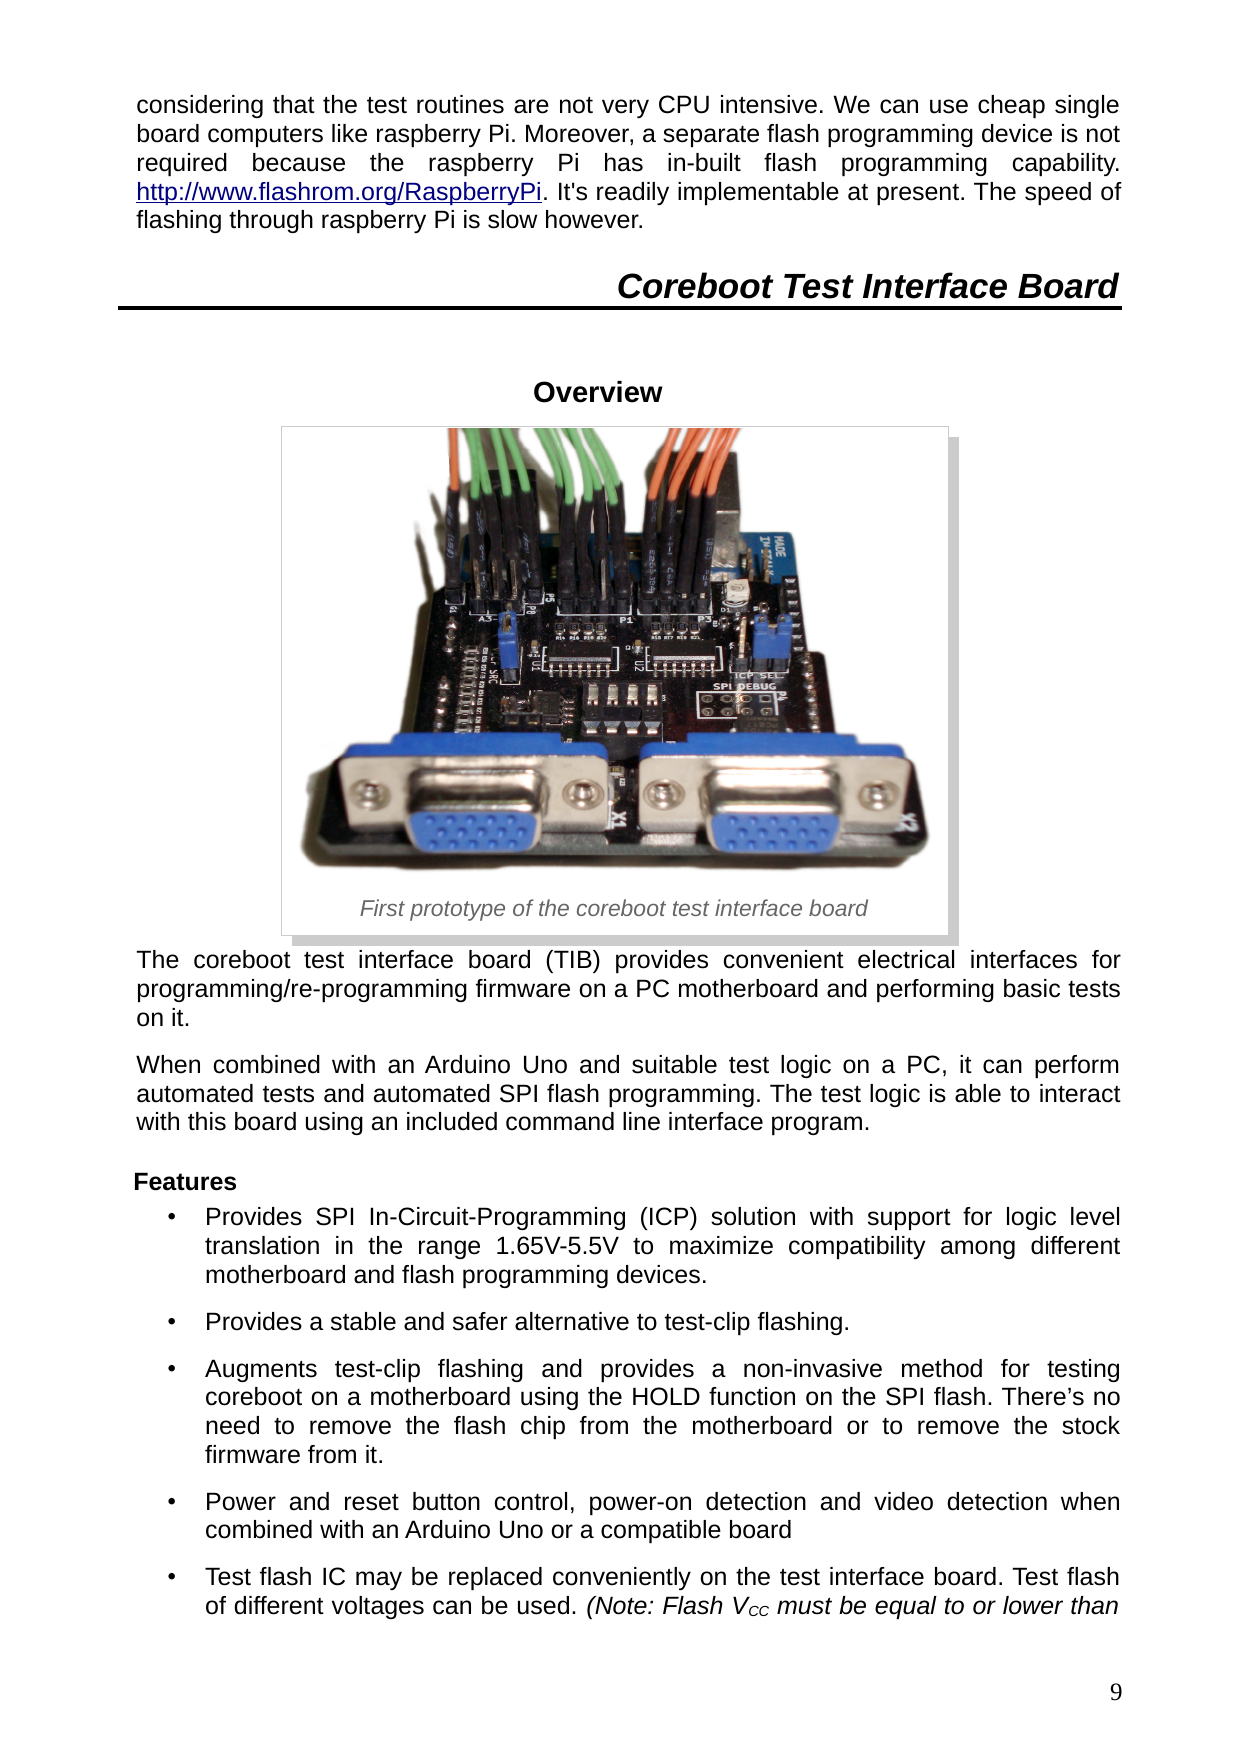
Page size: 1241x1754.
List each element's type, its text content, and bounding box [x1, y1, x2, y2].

picture [284, 428, 946, 882]
list Provides a stable and safer alternative to test-clip flashing. [167, 1307, 1122, 1336]
list Provides SPI In-Circuit-Programming (ICP) solution with support for logic level translation in the range 1.65V-5.5V to maximize compatibility among different motherboard and flash programming devices. [167, 1202, 1122, 1289]
text First prototype of the coreboot test interface board [284, 882, 945, 921]
list Power and reset button control, power-on detection and video detection when combined with an Arduino Uno or a compatible board [167, 1487, 1122, 1544]
list Test flash IC may be replaced conveniently on the test interface board. Test flash of different voltages can be used. (Note: Flash VCC must be equal to or lower than [167, 1562, 1122, 1620]
text considering that the test routines are not very CPU intensive. We can use cheap single board computers like raspberry Pi. Moreover, a separate flash programming device is not required because the raspberry Pi has in-built flash programming capability. http://www.flashrom.org/RaspberryPi. It's readily implementable at present. The speed of flashing through raspberry Pi is slow however. [136, 90, 1122, 234]
subtitle Coreboot Test Interface Board [118, 266, 1122, 306]
list Augments test-clip flashing and provides a non-invasive method for testing coreboot on a motherboard using the HOLD function on the SPI flash. There’s no need to remove the flash chip from the motherboard or to remove the stock firmware from it. [167, 1353, 1122, 1469]
subtitle Overview [130, 375, 1065, 408]
subtitle Features [133, 1167, 1122, 1196]
text The coreboot test interface board (TIB) provides convenient electrical interfaces for programming/re-programming firmware on a PC motherboard and performing basic tests on it. [136, 426, 1122, 1032]
text When combined with an Arduino Uno and suitable test logic on a PC, it can perform automated tests and automated SPI flash programming. The test logic is able to interact with this board using an included command line interface program. [136, 1050, 1122, 1136]
